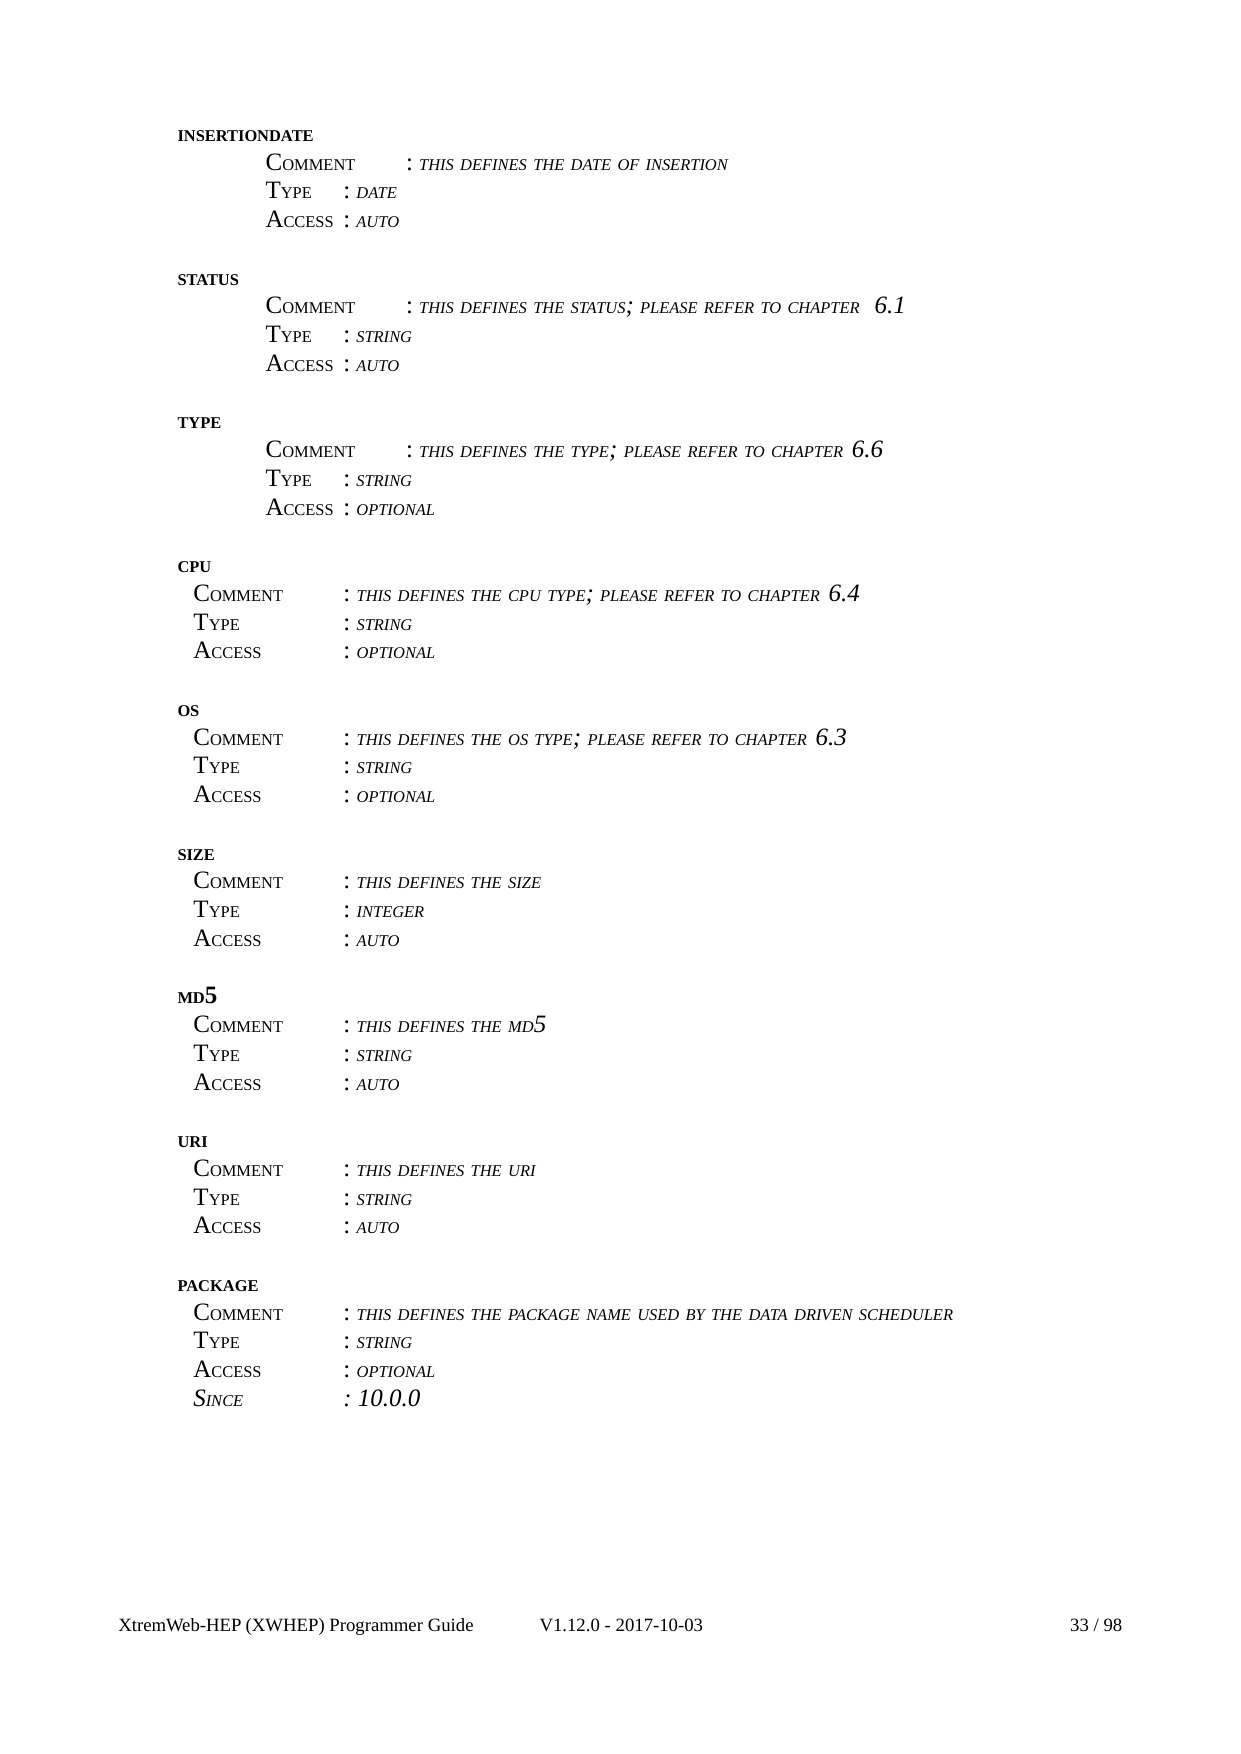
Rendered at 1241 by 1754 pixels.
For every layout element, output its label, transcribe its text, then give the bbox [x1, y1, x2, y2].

text Comment : this defines the os type; please refer to chapter 9.3 [177, 722, 1122, 751]
text status [177, 262, 1122, 291]
text Access : auto [265, 204, 1122, 233]
text insertiondate [177, 118, 1122, 147]
text Type : string [177, 751, 1122, 779]
text Type : string [265, 463, 1122, 492]
text Comment : this defines the md5 [177, 1009, 1122, 1038]
text Access : auto [265, 348, 1122, 377]
text Type : integer [177, 894, 1122, 923]
text Type : string [177, 1326, 1122, 1354]
text size [177, 837, 1122, 866]
text cpu [177, 549, 1122, 578]
text Type : string [177, 1182, 1122, 1211]
text Comment : this defines the uri [177, 1153, 1122, 1182]
text Type : string [265, 319, 1122, 348]
text Type : string [177, 1038, 1122, 1067]
text Type : date [265, 176, 1122, 204]
text Access : auto [177, 923, 1122, 952]
text Type : string [177, 607, 1122, 636]
text Access : optional [177, 1354, 1122, 1383]
text Comment : this defines the package name used by the data driven scheduler [177, 1297, 1122, 1326]
text Access : optional [177, 779, 1122, 808]
text Access : auto [177, 1211, 1122, 1239]
text uri [177, 1124, 1122, 1153]
text os [177, 693, 1122, 722]
text type [177, 406, 1122, 434]
text Comment : this defines the type; please refer to chapter 9.6 [265, 434, 1122, 463]
text Access : optional [177, 636, 1122, 664]
text md5 [177, 981, 1122, 1009]
text Comment : this defines the date of insertion [265, 147, 1122, 176]
text Access : auto [177, 1067, 1122, 1096]
text Comment : this defines the cpu type; please refer to chapter 9.4 [177, 578, 1122, 607]
text Comment : this defines the size [177, 866, 1122, 894]
text Since : 10.0.0 [177, 1383, 1122, 1412]
text Access : optional [265, 492, 1122, 521]
text Comment : this defines the status; please refer to chapter 9.1 [265, 291, 1122, 319]
text package [177, 1268, 1122, 1297]
